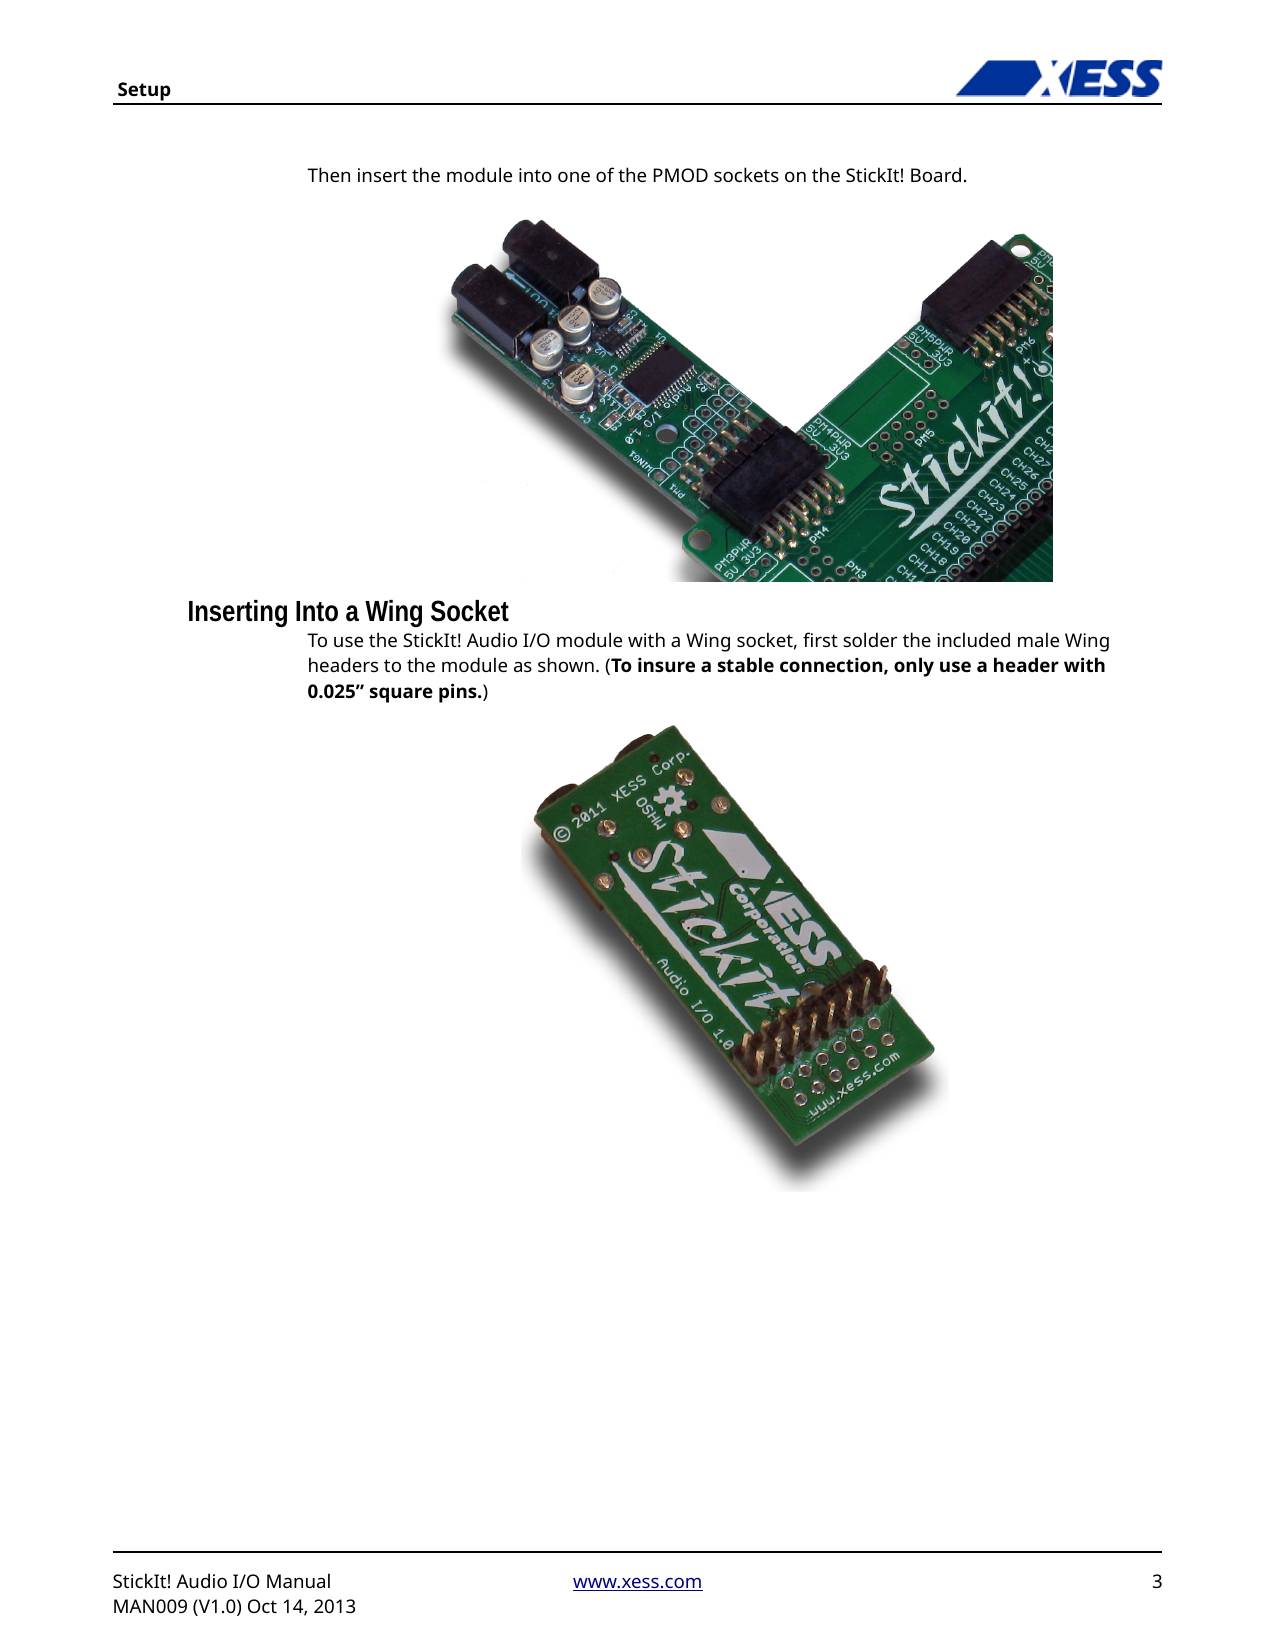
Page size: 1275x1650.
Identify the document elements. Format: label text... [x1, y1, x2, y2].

subtitle Inserting Into a Wing Socket [187, 594, 1162, 627]
picture [417, 200, 1053, 582]
picture [520, 716, 950, 1192]
text Then insert the module into one of the PMOD sockets on the StickIt! Board. [307, 162, 1162, 187]
text To use the StickIt! Audio I/O module with a Wing socket, first solder the included male Wing headers to the module as shown. (To insure a stable connection, only use a header with 0.025” square pins.) [307, 627, 1162, 704]
picture [955, 60, 1163, 97]
